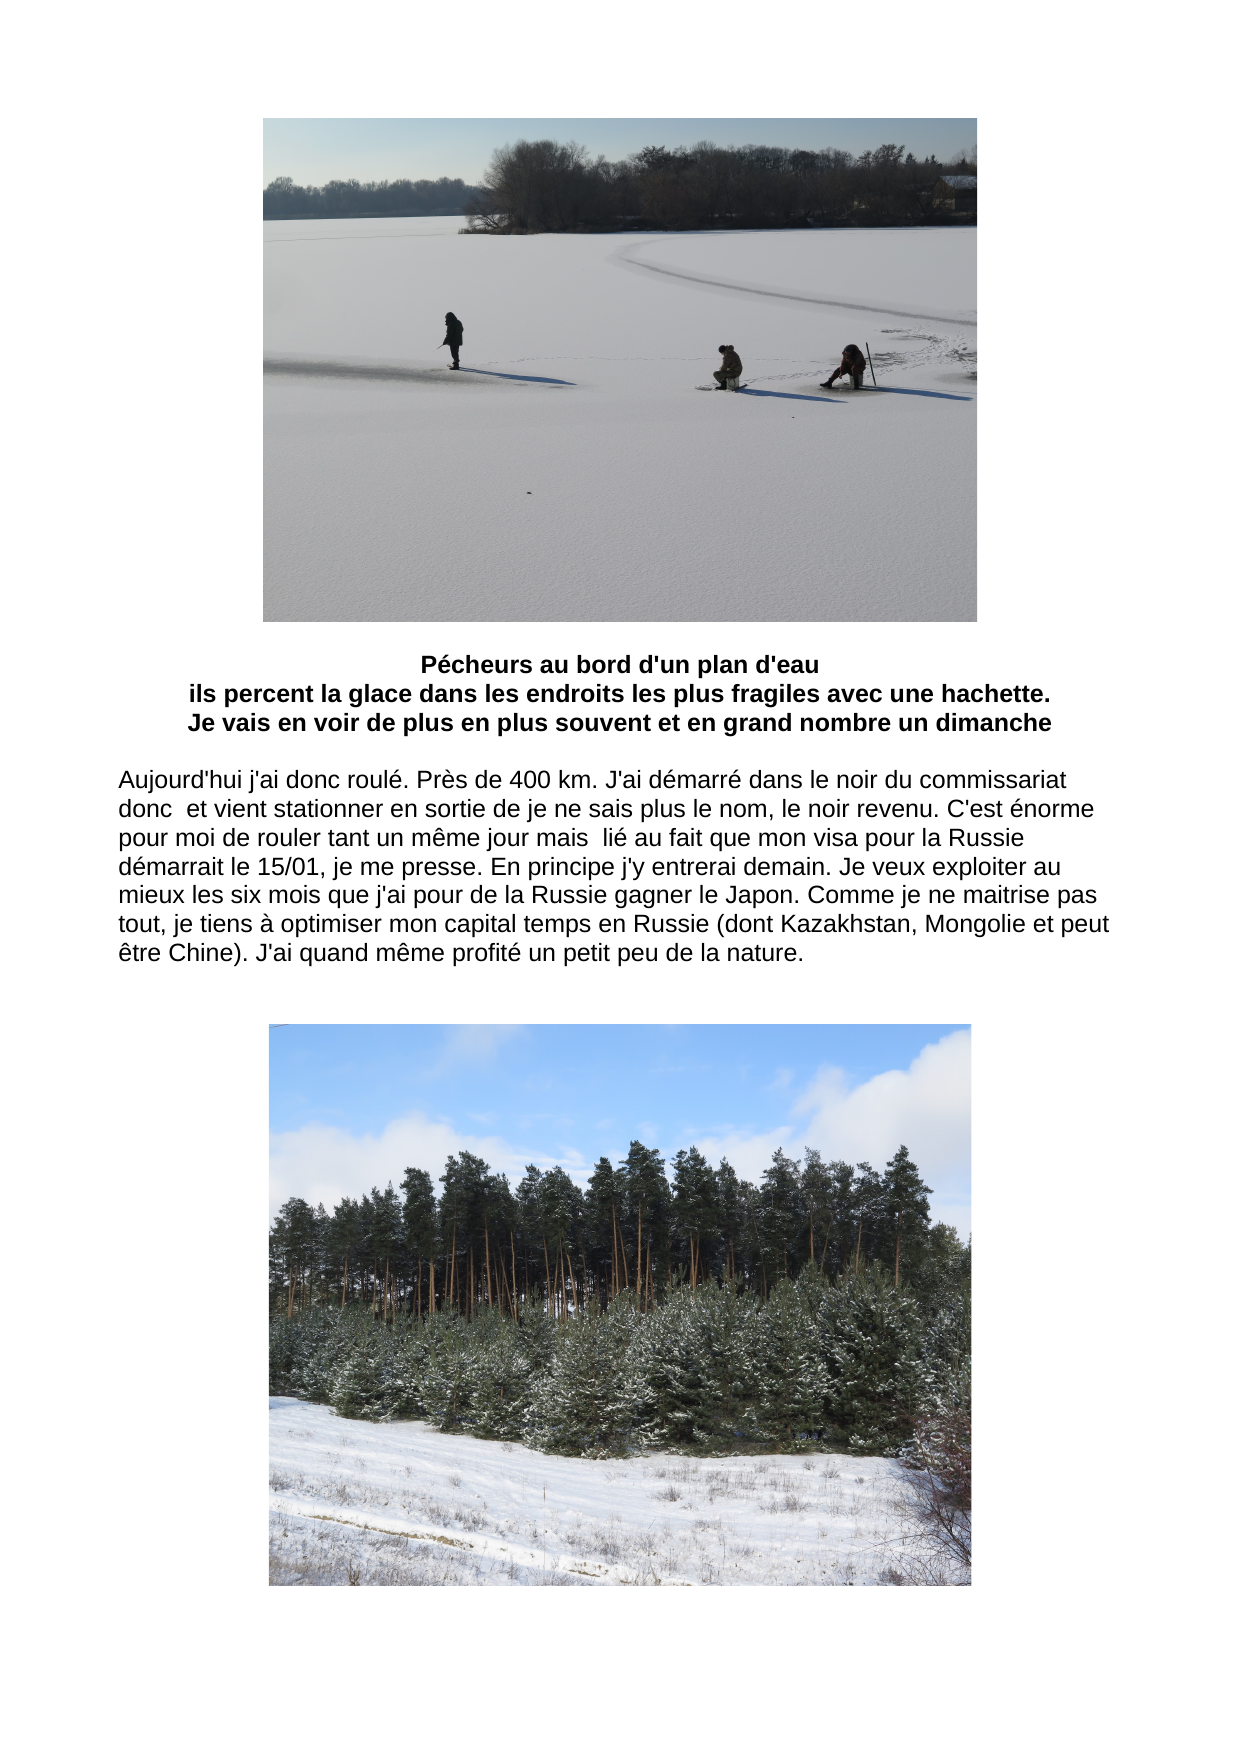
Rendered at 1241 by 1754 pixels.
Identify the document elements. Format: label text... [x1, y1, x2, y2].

picture [268, 1024, 972, 1586]
text ils percent la glace dans les endroits les plus fragiles avec une hachette. Je vais en voir de plus en plus souvent et en grand nombre un dimanche [118, 679, 1122, 737]
picture [263, 118, 978, 622]
text Pécheurs au bord d'un plan d'eau [118, 651, 1122, 679]
text Aujourd'hui j'ai donc roulé. Près de 400 km. J'ai démarré dans le noir du commissariat donc et vient stationner en sortie de je ne sais plus le nom, le noir revenu. C'est énorme pour moi de rouler tant un même jour mais lié au fait que mon visa pour la Russie démarrait le 15/01, je me presse. En principe j'y entrerai demain. Je veux exploiter au mieux les six mois que j'ai pour de la Russie gagner le Japon. Comme je ne maitrise pas tout, je tiens à optimiser mon capital temps en Russie (dont Kazakhstan, Mongolie et peut être Chine). J'ai quand même profité un petit peu de la nature. [118, 766, 1122, 967]
